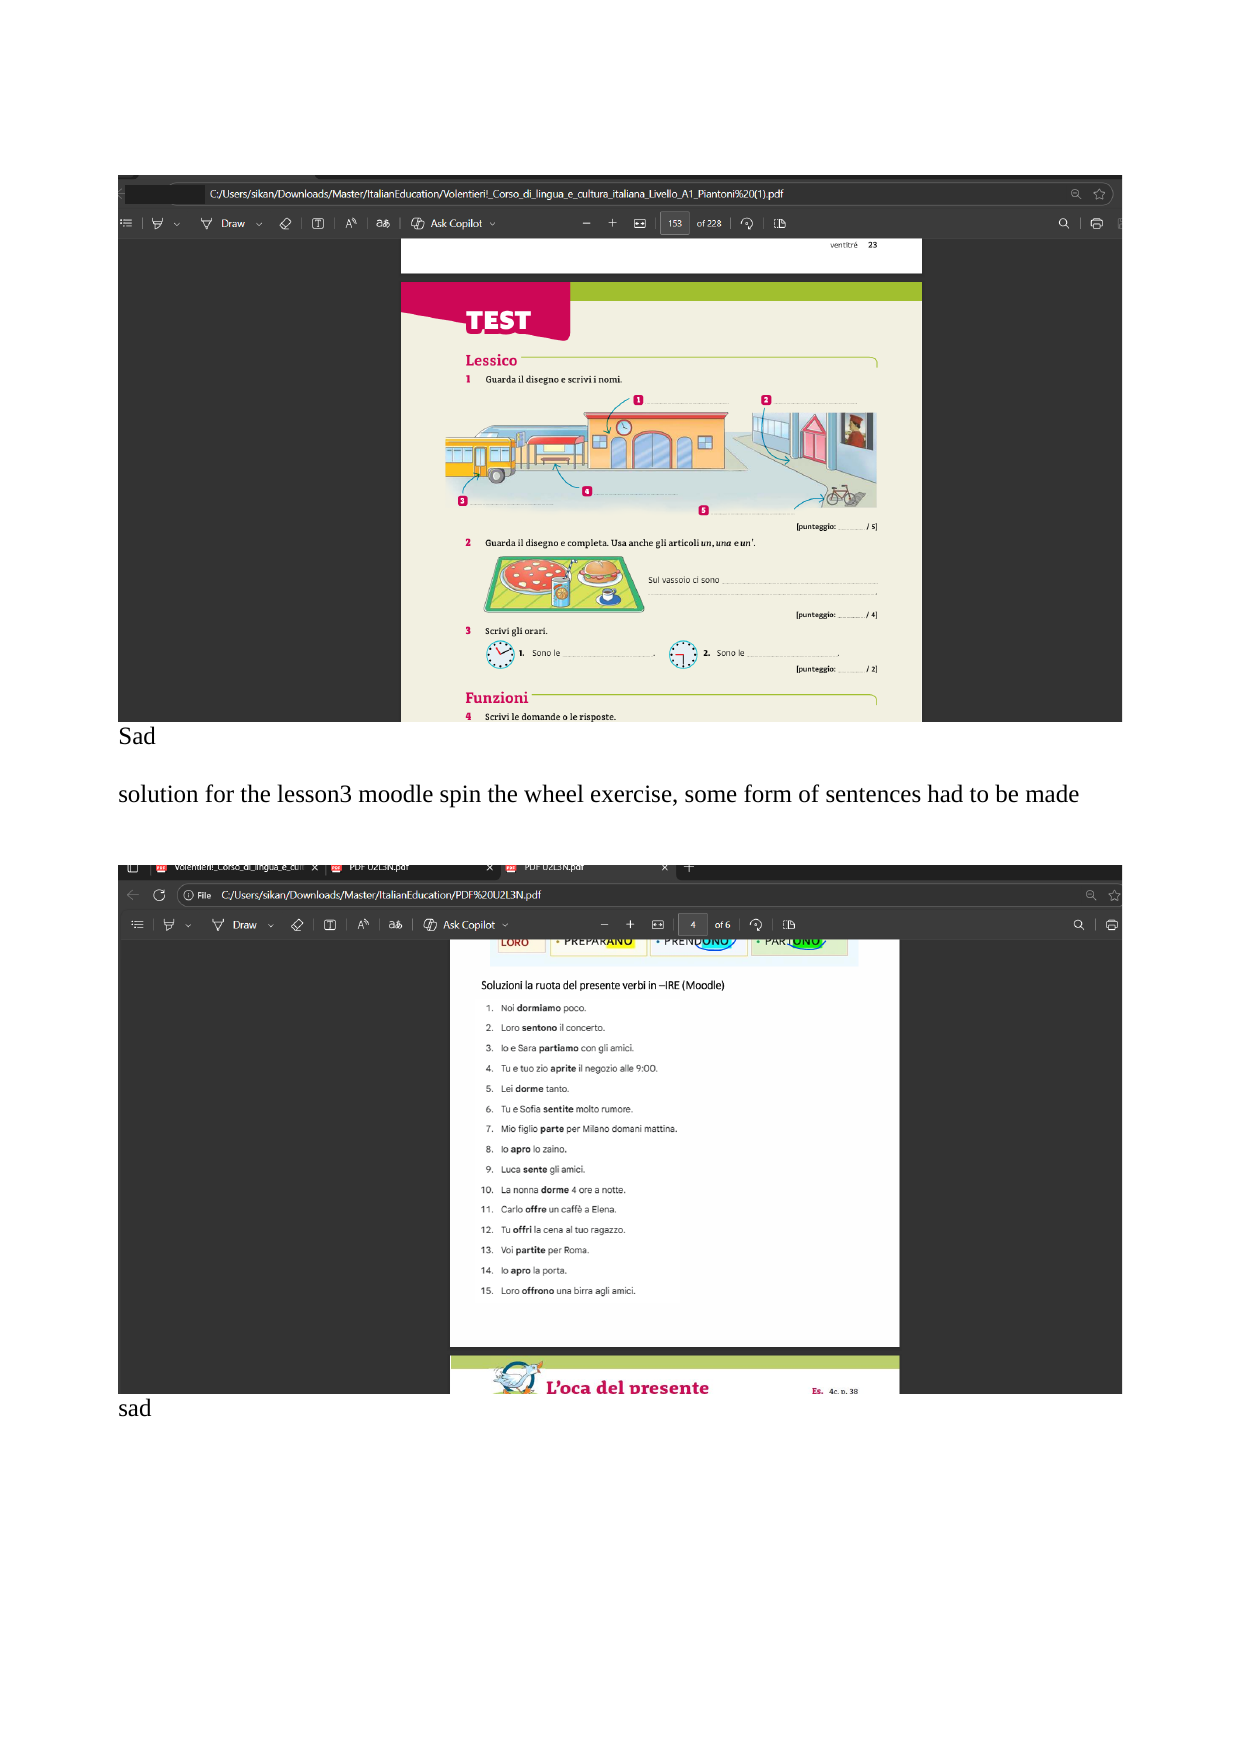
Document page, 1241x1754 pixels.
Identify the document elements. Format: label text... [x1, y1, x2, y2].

text sad [118, 1394, 1122, 1422]
picture [118, 175, 1123, 722]
text solution for the lesson3 moodle spin the wheel exercise, some form of sentences had to be made [118, 779, 1122, 836]
picture [118, 865, 1123, 1394]
text Sad [118, 722, 1122, 750]
